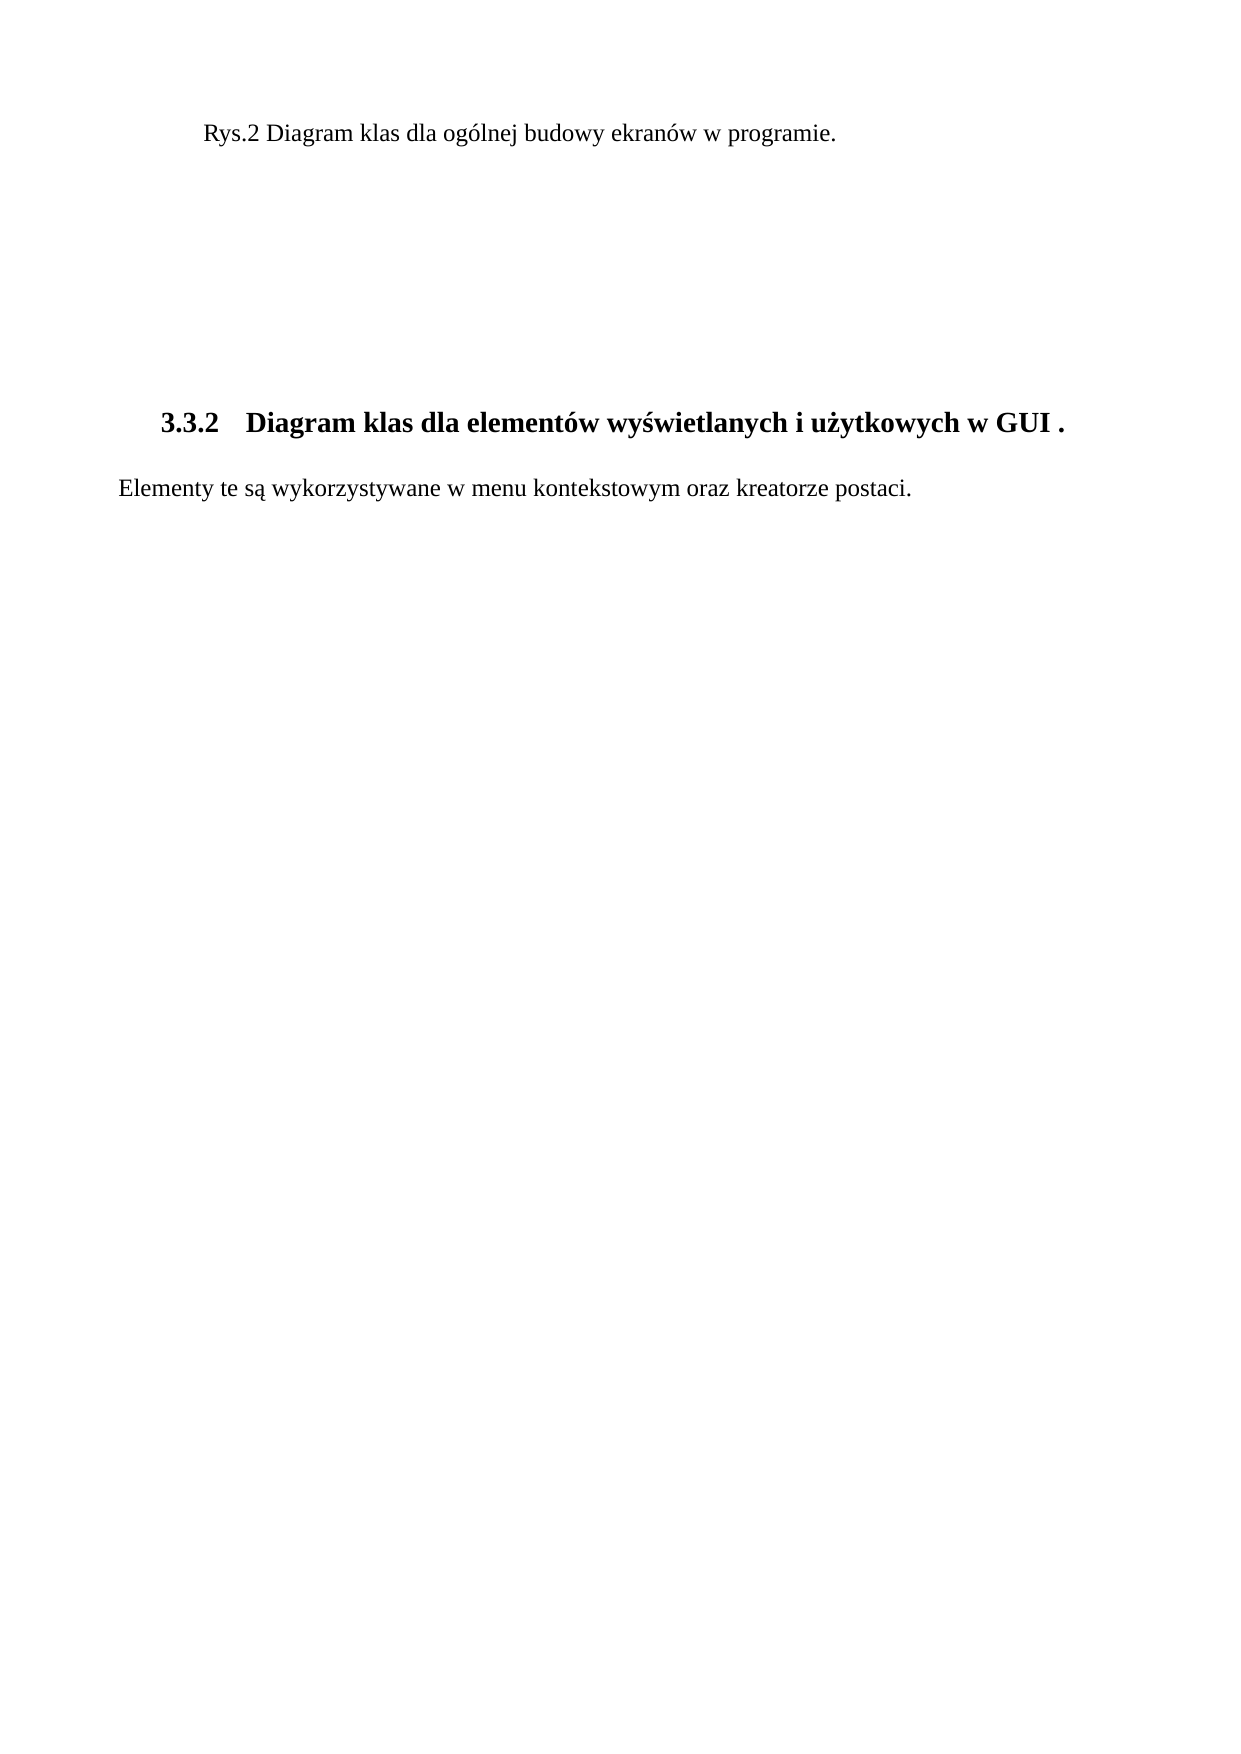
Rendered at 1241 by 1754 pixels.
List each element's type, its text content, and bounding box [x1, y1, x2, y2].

text 3.3.2 Diagram klas dla elementów wyświetlanych i użytkowych w GUI . [118, 406, 1122, 439]
text Elementy te są wykorzystywane w menu kontekstowym oraz kreatorze postaci. [118, 473, 1122, 501]
text Rys.2 Diagram klas dla ogólnej budowy ekranów w programie. [118, 118, 1122, 147]
